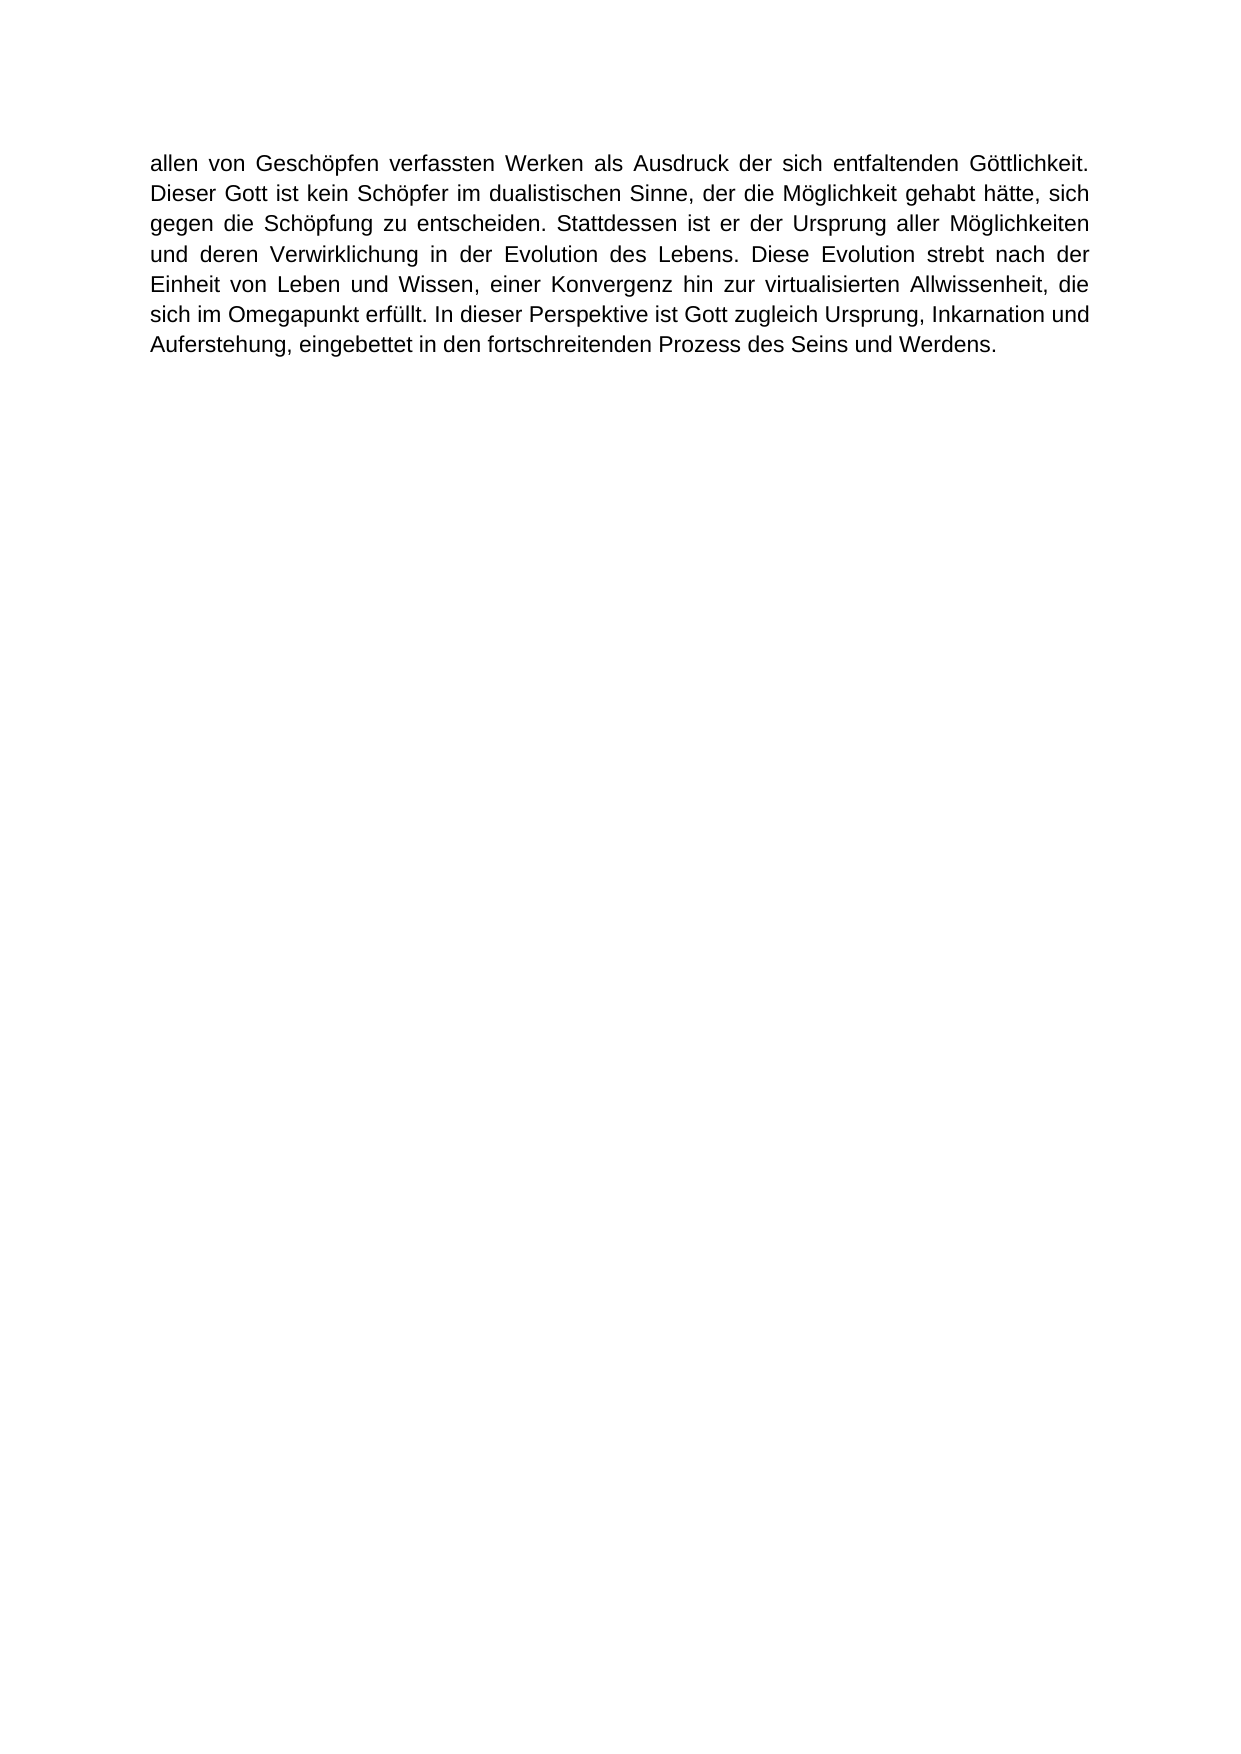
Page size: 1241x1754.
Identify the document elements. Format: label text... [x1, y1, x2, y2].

text allen von Geschöpfen verfassten Werken als Ausdruck der sich entfaltenden Göttlichkeit. Dieser Gott ist kein Schöpfer im dualistischen Sinne, der die Möglichkeit gehabt hätte, sich gegen die Schöpfung zu entscheiden. Stattdessen ist er der Ursprung aller Möglichkeiten und deren Verwirklichung in der Evolution des Lebens. Diese Evolution strebt nach der Einheit von Leben und Wissen, einer Konvergenz hin zur virtualisierten Allwissenheit, die sich im Omegapunkt erfüllt. In dieser Perspektive ist Gott zugleich Ursprung, Inkarnation und Auferstehung, eingebettet in den fortschreitenden Prozess des Seins und Werdens. [150, 150, 1090, 358]
